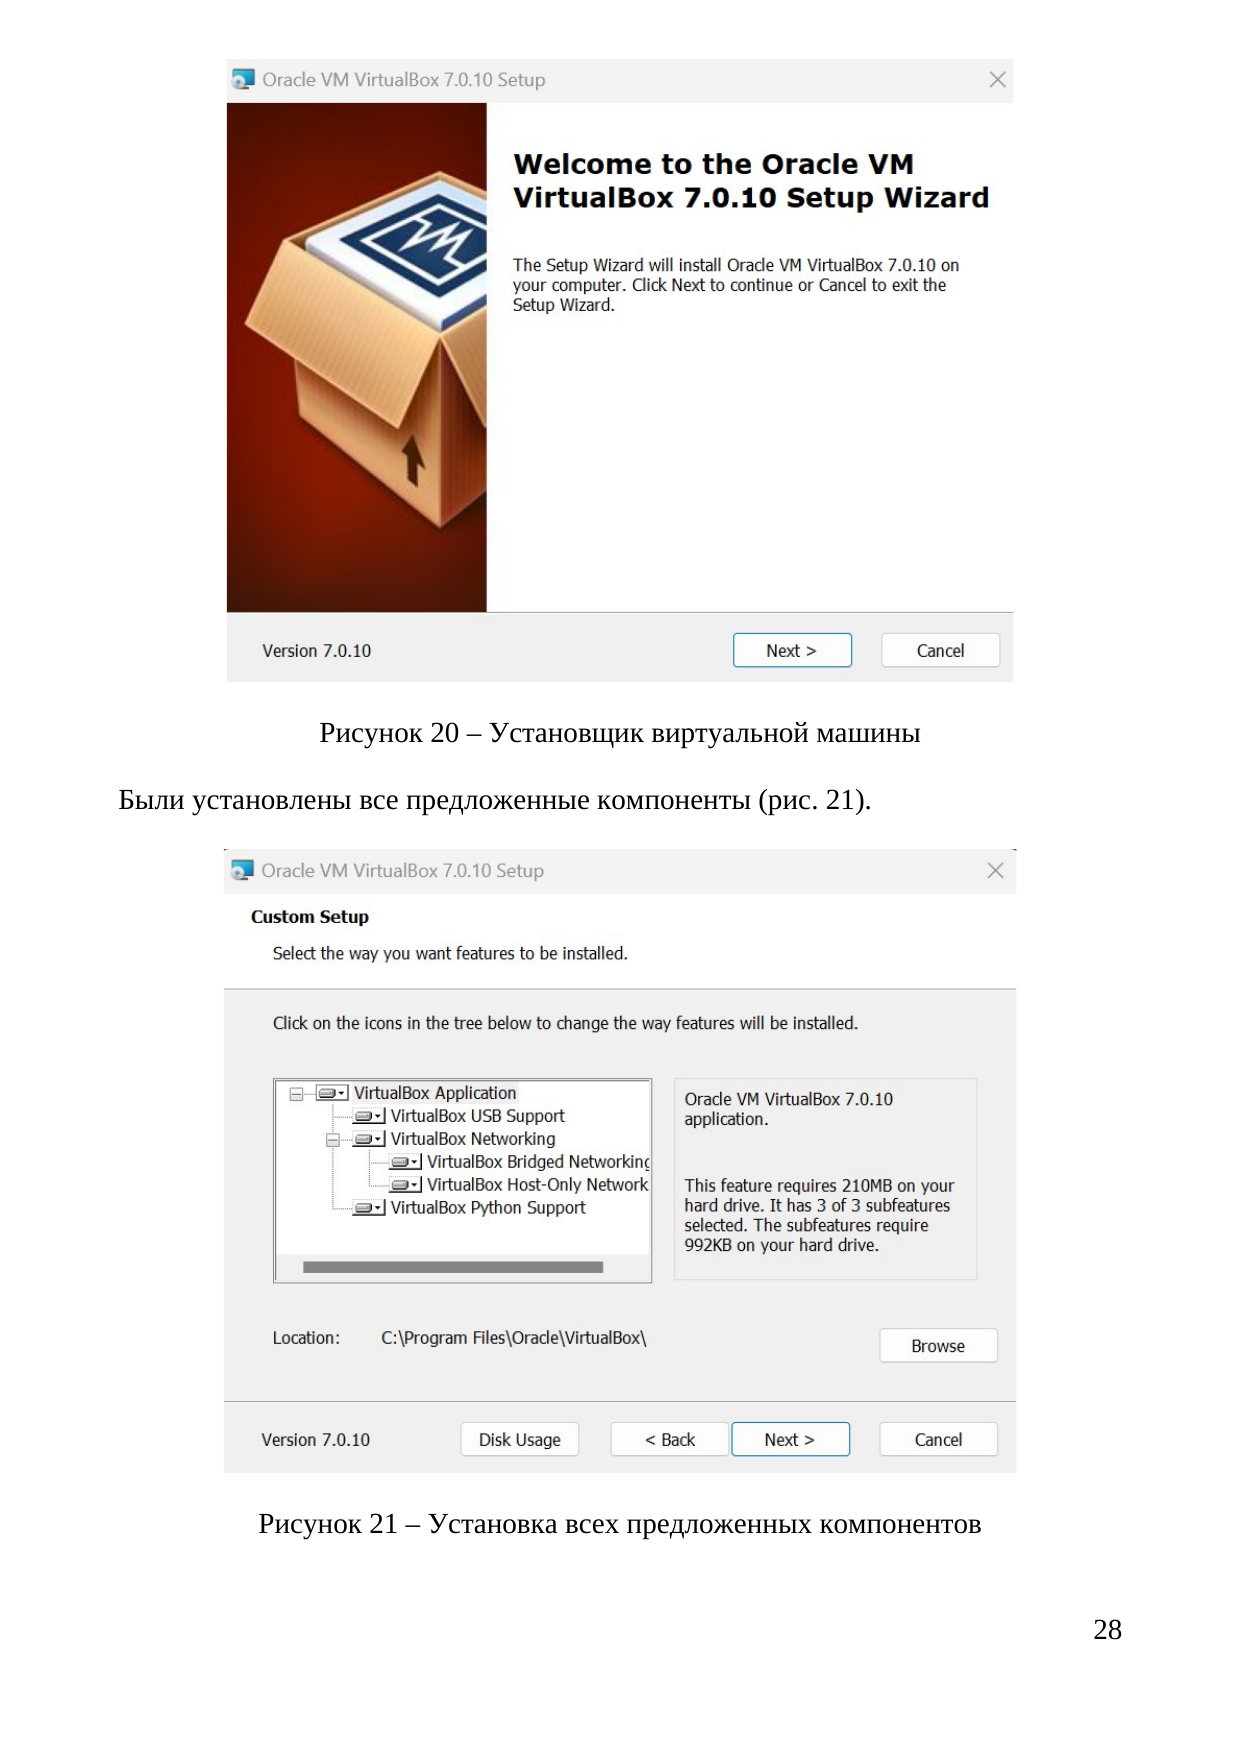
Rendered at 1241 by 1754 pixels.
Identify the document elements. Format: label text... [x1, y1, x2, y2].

text Рисунок 20 – Установщик виртуальной машины [118, 715, 1122, 749]
text Были установлены все предложенные компоненты (рис. 21). [118, 782, 1122, 816]
picture [223, 849, 1017, 1473]
text Рисунок 21 – Установка всех предложенных компонентов [118, 1506, 1122, 1539]
picture [226, 59, 1014, 682]
